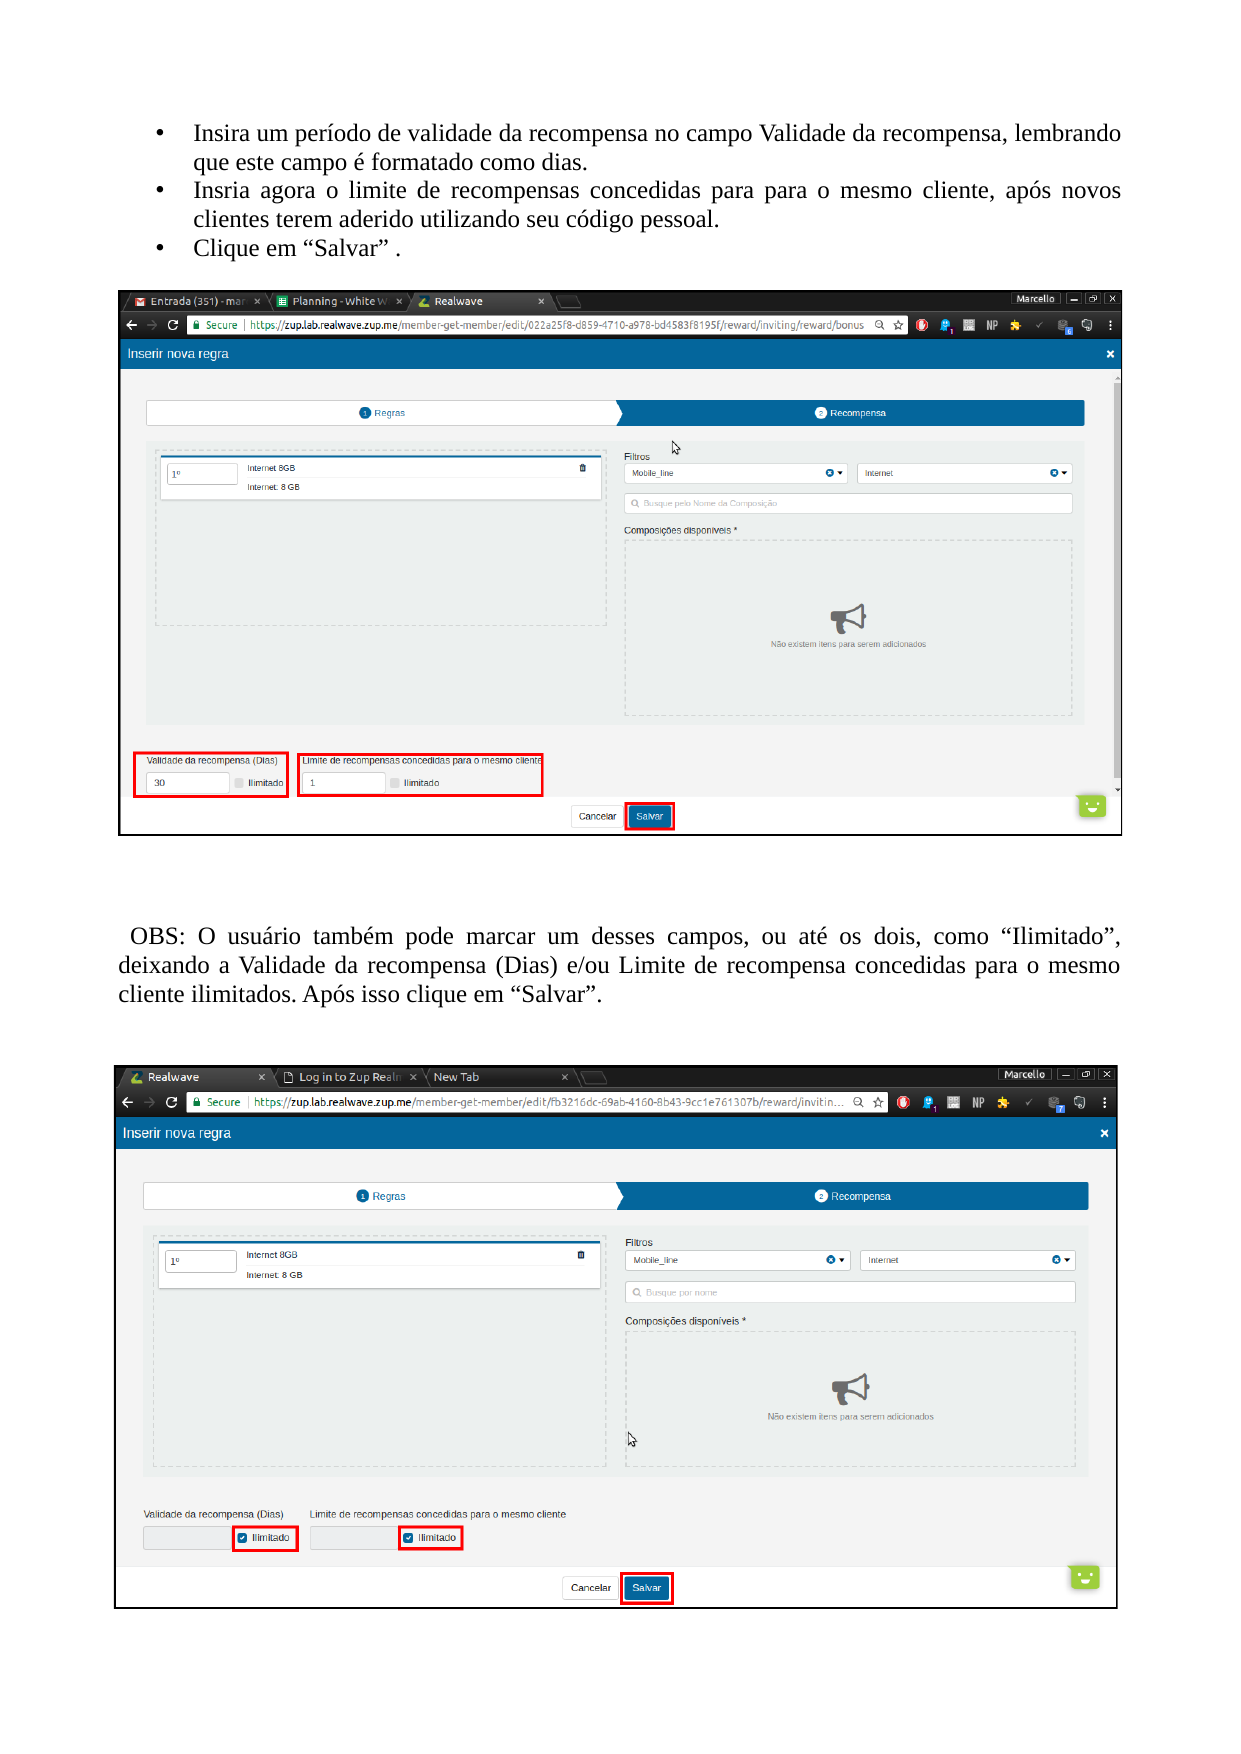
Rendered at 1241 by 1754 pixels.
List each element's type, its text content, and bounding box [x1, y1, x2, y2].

picture [118, 290, 1123, 836]
list Insira um período de validade da recompensa no campo Validade da recompensa, lembrando que este campo é formatado como dias. [156, 118, 1122, 176]
picture [113, 1065, 1118, 1609]
list Insria agora o limite de recompensas concedidas para para o mesmo cliente, após novos clientes terem aderido utilizando seu código pessoal. [156, 176, 1122, 233]
list Clique em “Salvar” . [156, 233, 1122, 262]
text OBS: O usuário também pode marcar um desses campos, ou até os dois, como “Ilimitado”, deixando a Validade da recompensa (Dias) e/ou Limite de recompensa concedidas para o mesmo cliente ilimitados. Após isso clique em “Salvar”. [118, 921, 1122, 1008]
